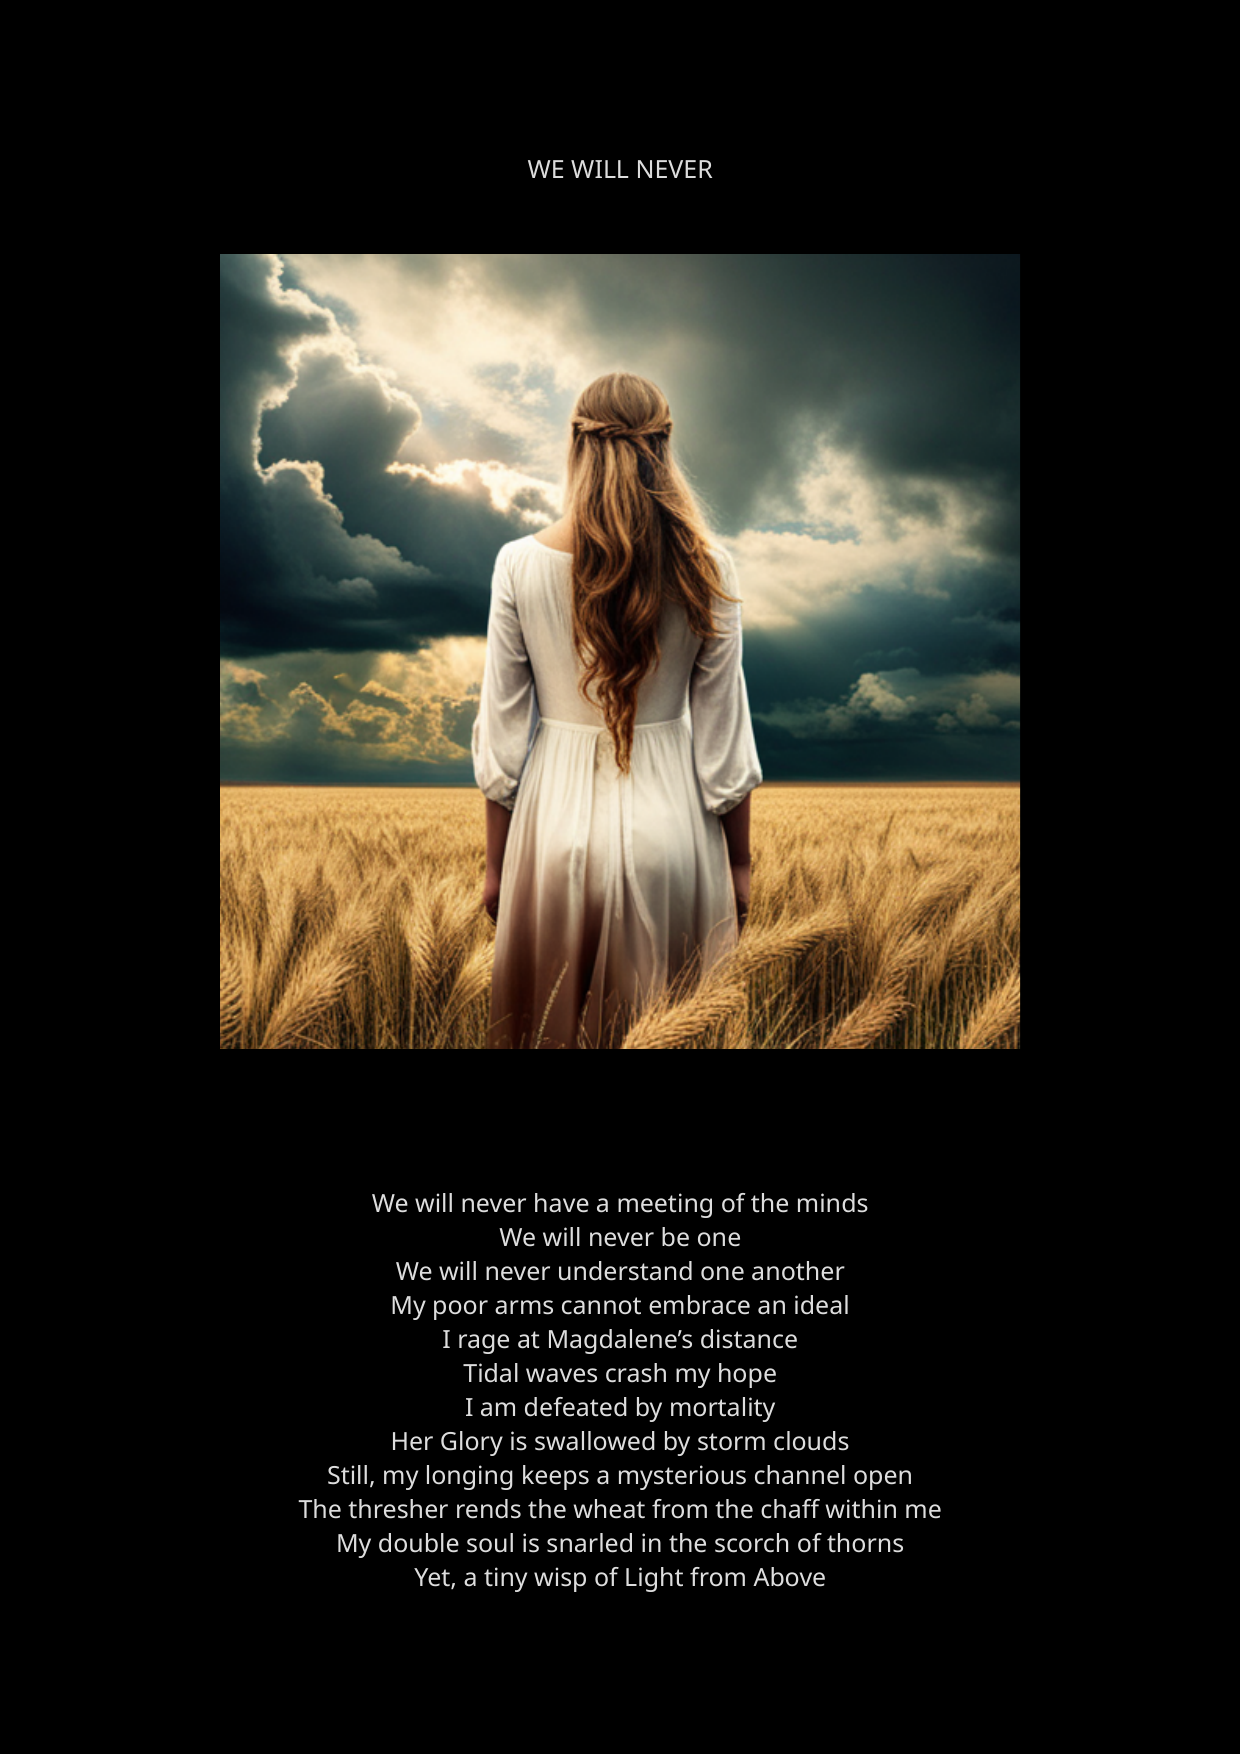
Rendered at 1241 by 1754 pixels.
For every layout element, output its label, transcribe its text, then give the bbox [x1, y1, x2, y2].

text Her Glory is swallowed by storm clouds [118, 1424, 1122, 1458]
text I rage at Magdalene’s distance [118, 1322, 1122, 1356]
text We will never have a meeting of the minds [118, 1185, 1122, 1219]
text Yet, a tiny wisp of Light from Above [118, 1560, 1122, 1594]
picture [220, 254, 1020, 1049]
text I am defeated by mortality [118, 1390, 1122, 1424]
text The thresher rends the wheat from the chaff within me [118, 1492, 1122, 1526]
text My double soul is snarled in the scorch of thorns [118, 1526, 1122, 1560]
text Still, my longing keeps a mysterious channel open [118, 1458, 1122, 1492]
text We will never understand one another [118, 1253, 1122, 1287]
text Tidal waves crash my hope [118, 1356, 1122, 1390]
text We will never be one [118, 1219, 1122, 1253]
text My poor arms cannot embrace an ideal [118, 1287, 1122, 1322]
text WE WILL NEVER [118, 152, 1122, 186]
